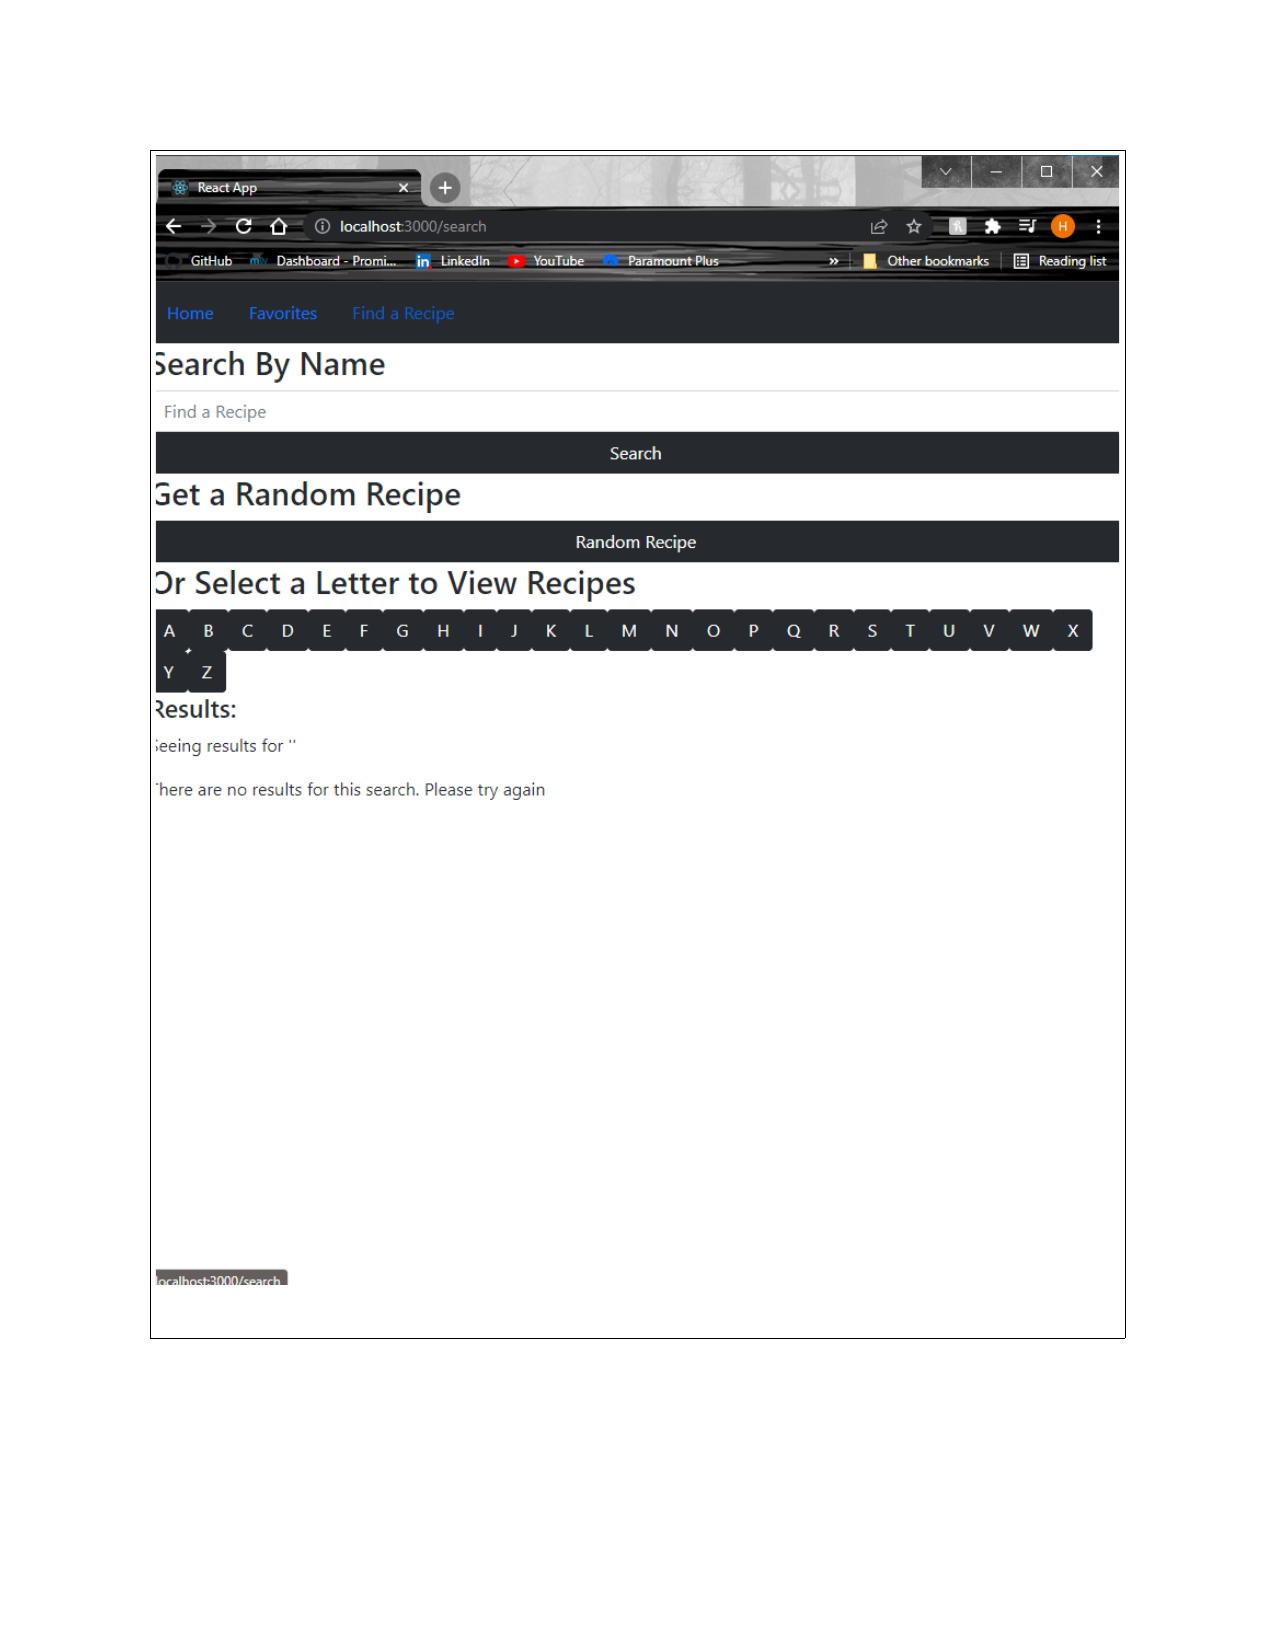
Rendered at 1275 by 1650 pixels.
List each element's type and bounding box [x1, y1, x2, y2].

table_cell [151, 151, 1125, 1284]
picture [155, 155, 1120, 1285]
table_cell [151, 1285, 1125, 1338]
